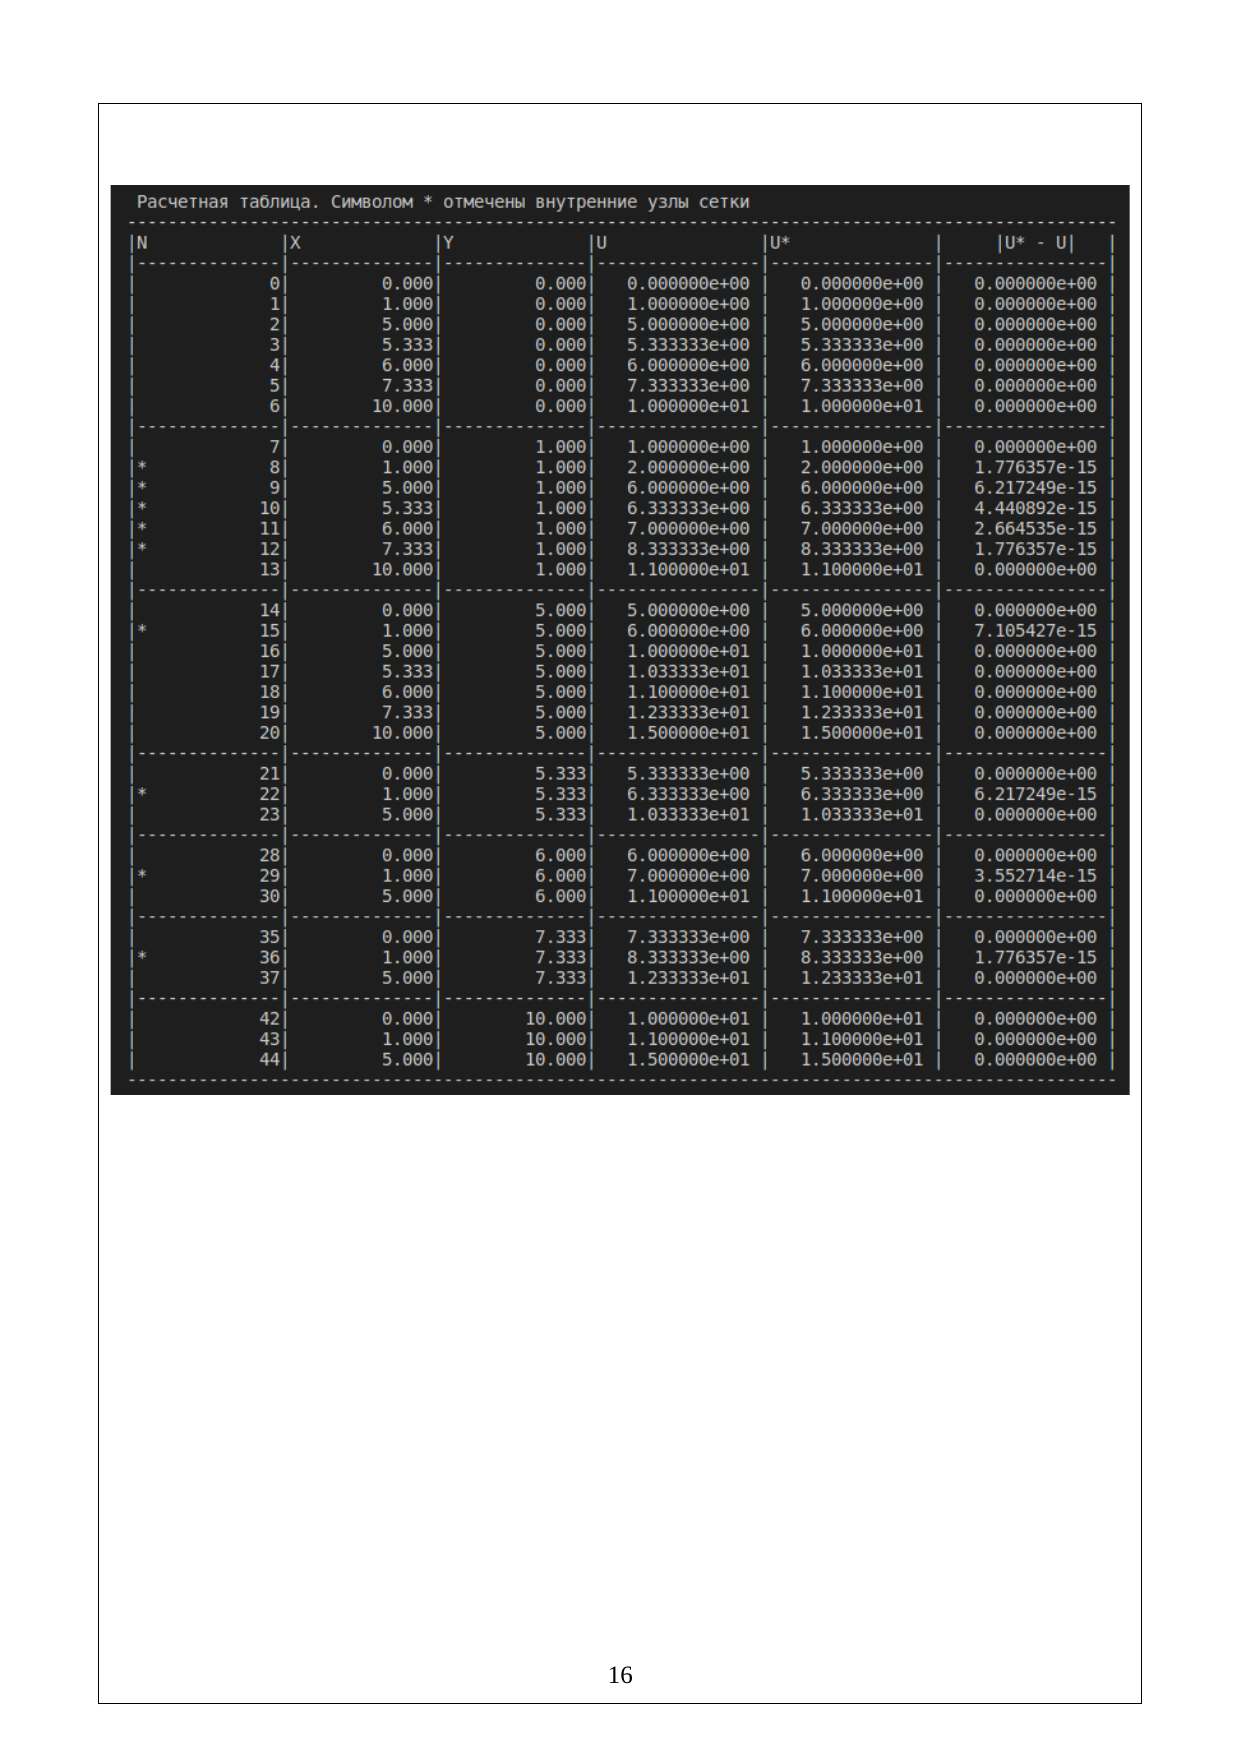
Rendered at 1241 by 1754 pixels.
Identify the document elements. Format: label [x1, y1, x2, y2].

picture [110, 185, 1130, 1095]
